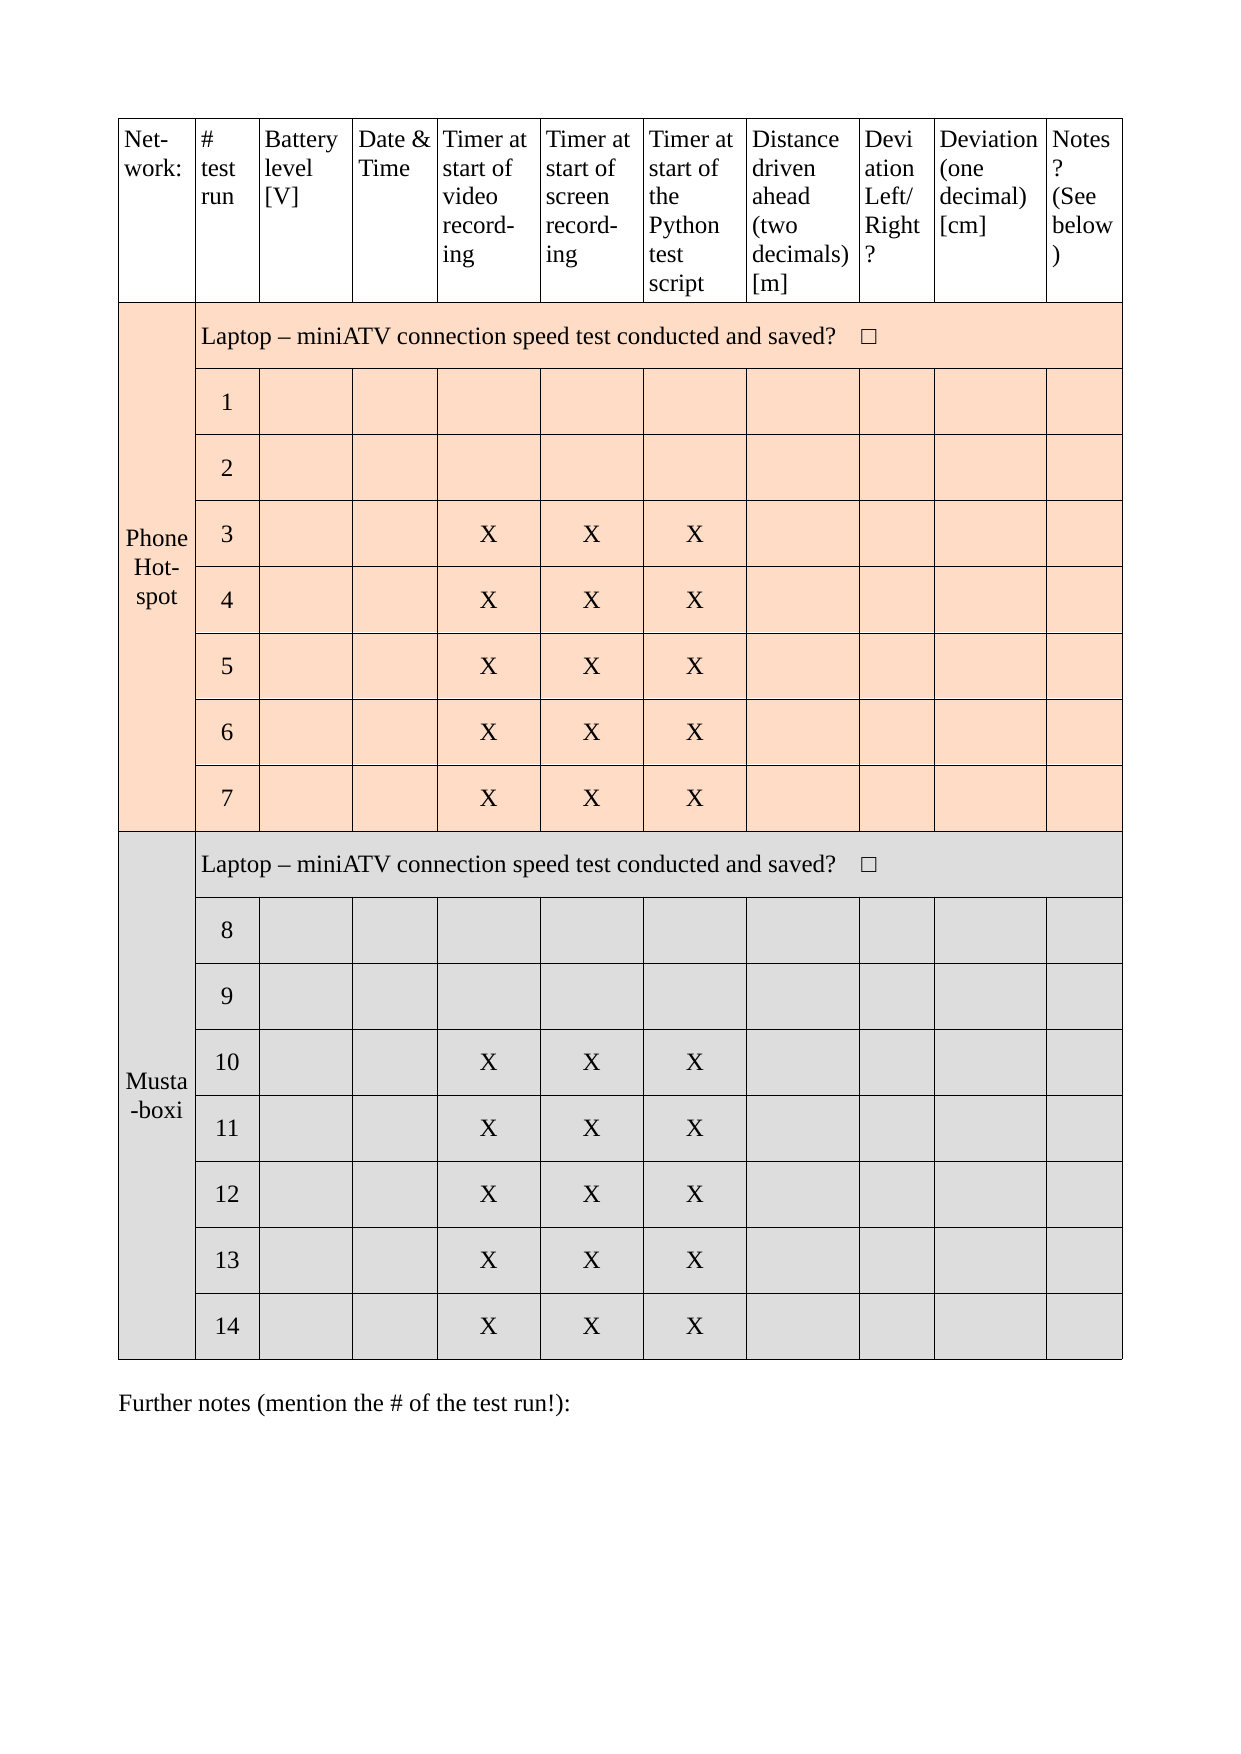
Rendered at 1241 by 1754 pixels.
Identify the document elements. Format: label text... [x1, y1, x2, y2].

table_cell [260, 634, 352, 698]
table_cell Phone Hot-spot [119, 303, 195, 831]
table_cell [860, 700, 934, 764]
table_cell X [541, 766, 643, 831]
table_cell X [541, 1162, 643, 1227]
table_cell [1047, 1228, 1122, 1293]
table_cell [438, 369, 540, 434]
table_cell X [541, 501, 643, 566]
table_cell [644, 435, 746, 500]
table_cell X [438, 1162, 540, 1227]
table_cell [644, 964, 746, 1029]
table_cell [1047, 369, 1122, 434]
table_cell [935, 634, 1046, 698]
table_cell 8 [196, 898, 259, 963]
table_cell 7 [196, 766, 259, 831]
table_cell [1047, 964, 1122, 1029]
table_cell [353, 435, 437, 500]
table_cell X [541, 567, 643, 632]
table_header Deviation (one decimal) [cm] [935, 119, 1046, 302]
table_cell [260, 567, 352, 632]
table_cell [860, 634, 934, 698]
table_cell 13 [196, 1228, 259, 1293]
table_cell [353, 369, 437, 434]
table_header Battery level [V] [260, 119, 352, 302]
table_cell [353, 1228, 437, 1293]
table_cell 6 [196, 700, 259, 764]
table_cell [935, 501, 1046, 566]
table_cell [747, 700, 859, 764]
table_cell [1047, 700, 1122, 764]
table_cell X [644, 1228, 746, 1293]
table_cell [353, 766, 437, 831]
table_cell [260, 1294, 352, 1359]
table_cell 9 [196, 964, 259, 1029]
table_cell [260, 1030, 352, 1095]
table_cell [860, 1030, 934, 1095]
table_cell X [541, 1294, 643, 1359]
table_cell [747, 435, 859, 500]
table_header Date & Time [353, 119, 437, 302]
table_cell X [438, 1030, 540, 1095]
table_cell [260, 369, 352, 434]
table_cell [438, 964, 540, 1029]
table_cell [747, 1228, 859, 1293]
table_cell X [644, 1294, 746, 1359]
table_cell [353, 700, 437, 764]
table_cell [438, 898, 540, 963]
table_cell [935, 898, 1046, 963]
table_cell [1047, 1096, 1122, 1161]
table_cell [860, 1228, 934, 1293]
table_cell [747, 501, 859, 566]
table_cell [860, 1096, 934, 1161]
table_cell [1047, 1162, 1122, 1227]
table_header Distance driven ahead (two decimals) [m] [747, 119, 859, 302]
table_cell [541, 435, 643, 500]
table_cell [541, 369, 643, 434]
table_cell 12 [196, 1162, 259, 1227]
table_cell X [644, 634, 746, 698]
table_cell X [438, 1294, 540, 1359]
table_cell X [541, 700, 643, 764]
table_cell [935, 964, 1046, 1029]
table_header Net-work: [119, 119, 195, 302]
table_cell [260, 766, 352, 831]
table_cell [1047, 634, 1122, 698]
table_cell [860, 435, 934, 500]
table_cell [860, 567, 934, 632]
table_cell [935, 435, 1046, 500]
table_cell X [541, 1228, 643, 1293]
table_cell [353, 634, 437, 698]
table_cell [438, 435, 540, 500]
table_cell [747, 567, 859, 632]
table_cell [353, 567, 437, 632]
table_cell 4 [196, 567, 259, 632]
table_cell X [541, 1096, 643, 1161]
table_cell X [644, 766, 746, 831]
table_cell [541, 898, 643, 963]
table_cell [541, 964, 643, 1029]
table_cell [860, 898, 934, 963]
table_cell [935, 567, 1046, 632]
table_cell [1047, 1030, 1122, 1095]
table_cell [644, 898, 746, 963]
table_cell [353, 501, 437, 566]
table_cell [353, 1030, 437, 1095]
table_cell [747, 1162, 859, 1227]
table_header Devi ation Left/ Right? [860, 119, 934, 302]
table_cell [935, 1162, 1046, 1227]
table_cell X [438, 700, 540, 764]
table_cell [747, 1096, 859, 1161]
table_cell [353, 1162, 437, 1227]
table_cell 2 [196, 435, 259, 500]
table_cell [935, 1294, 1046, 1359]
table_cell [1047, 1294, 1122, 1359]
table_cell X [438, 766, 540, 831]
table_cell X [438, 1096, 540, 1161]
table_header Timer at start of video record-ing [438, 119, 540, 302]
table_cell X [438, 1228, 540, 1293]
table_cell [644, 369, 746, 434]
table_cell [747, 964, 859, 1029]
table_cell [260, 964, 352, 1029]
table_cell [353, 964, 437, 1029]
table_cell [860, 964, 934, 1029]
table_cell 1 [196, 369, 259, 434]
table_cell [353, 1096, 437, 1161]
table_cell [260, 1228, 352, 1293]
table_cell [747, 1294, 859, 1359]
table_cell X [438, 567, 540, 632]
table_cell [747, 898, 859, 963]
table_cell X [644, 1030, 746, 1095]
table_cell [260, 1096, 352, 1161]
table_cell [860, 766, 934, 831]
table_cell [353, 1294, 437, 1359]
table_cell [747, 1030, 859, 1095]
table_cell 3 [196, 501, 259, 566]
table_cell [260, 435, 352, 500]
table_cell X [438, 634, 540, 698]
table_cell [935, 700, 1046, 764]
table_cell Laptop – miniATV connection speed test conducted and saved? □ [196, 303, 1122, 368]
table_cell [1047, 567, 1122, 632]
table_cell Laptop – miniATV connection speed test conducted and saved? □ [196, 832, 1122, 897]
table_cell [260, 1162, 352, 1227]
table_header Timer at start of the Python test script [644, 119, 746, 302]
table_cell X [644, 1096, 746, 1161]
table_cell [1047, 898, 1122, 963]
table_cell [260, 700, 352, 764]
text Further notes (mention the # of the test run!): [118, 1388, 1122, 1416]
table_cell [1047, 766, 1122, 831]
table_cell [935, 1096, 1046, 1161]
table_cell 5 [196, 634, 259, 698]
table_cell 14 [196, 1294, 259, 1359]
table_cell [747, 766, 859, 831]
table_cell [1047, 501, 1122, 566]
table_header Notes? (See below) [1047, 119, 1122, 302]
table_cell [860, 1162, 934, 1227]
table_cell [747, 634, 859, 698]
table_cell [935, 369, 1046, 434]
table_header # test run [196, 119, 259, 302]
table_cell 11 [196, 1096, 259, 1161]
table_cell [935, 1030, 1046, 1095]
table_cell [860, 1294, 934, 1359]
table_header Timer at start of screen record-ing [541, 119, 643, 302]
table_cell [260, 898, 352, 963]
table_cell [860, 501, 934, 566]
table_cell Musta-boxi [119, 832, 195, 1359]
table_cell 10 [196, 1030, 259, 1095]
table_cell [260, 501, 352, 566]
table_cell X [541, 634, 643, 698]
table_cell X [644, 501, 746, 566]
table_cell [747, 369, 859, 434]
table_cell [935, 766, 1046, 831]
table_cell X [644, 567, 746, 632]
table_cell X [644, 1162, 746, 1227]
table_cell X [438, 501, 540, 566]
table_cell X [644, 700, 746, 764]
table_cell [935, 1228, 1046, 1293]
table_cell [860, 369, 934, 434]
table_cell X [541, 1030, 643, 1095]
table_cell [1047, 435, 1122, 500]
table_cell [353, 898, 437, 963]
